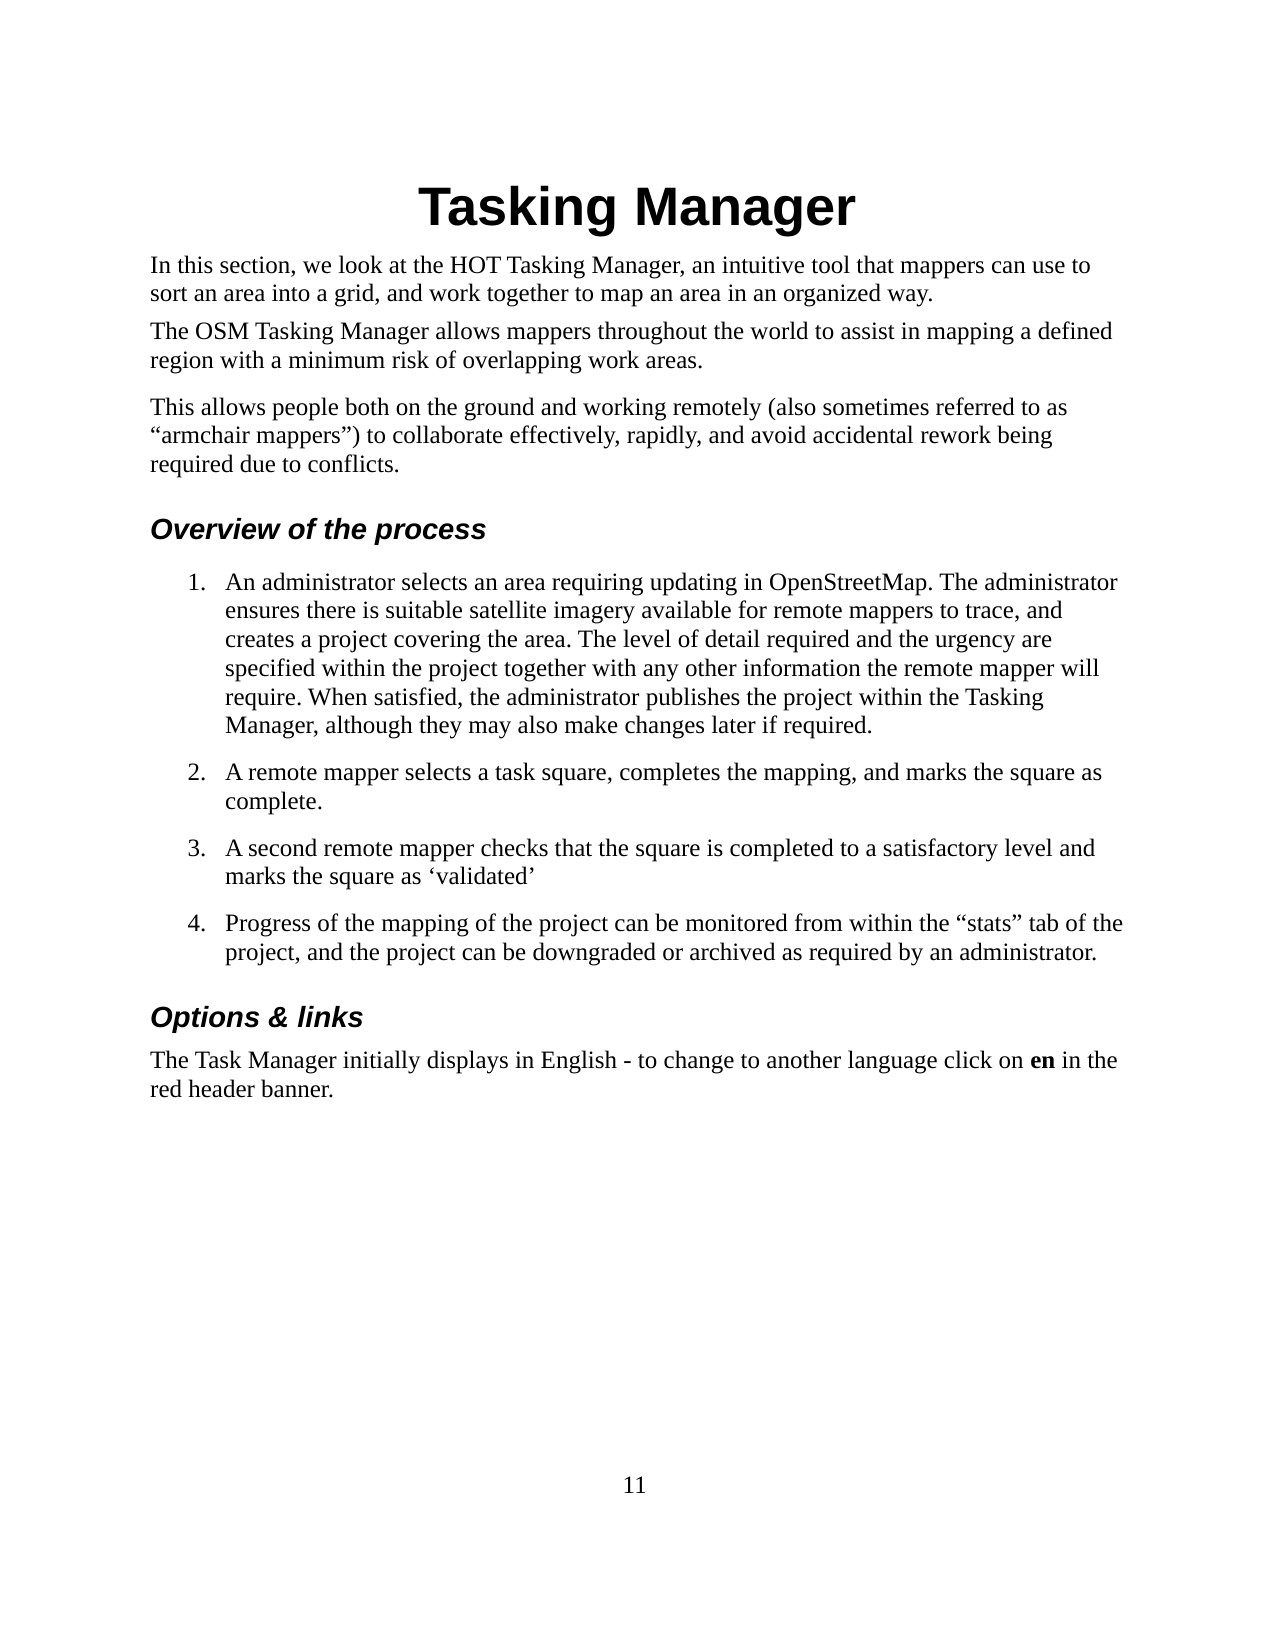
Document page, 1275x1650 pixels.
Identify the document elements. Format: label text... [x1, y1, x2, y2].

list A remote mapper selects a task square, completes the mapping, and marks the square as complete. [187, 757, 1125, 815]
subtitle Options & links [150, 999, 1125, 1033]
text The Task Manager initially displays in English - to change to another language click on en in the red header banner. [150, 1046, 1125, 1103]
list An administrator selects an area requiring updating in OpenStreetMap. The administrator ensures there is suitable satellite imagery available for remote mappers to trace, and creates a project covering the area. The level of detail required and the urgency are specified within the project together with any other information the remote mapper will require. When satisfied, the administrator publishes the project within the Tasking Manager, although they may also make changes later if required. [187, 567, 1125, 739]
text In this section, we look at the HOT Tasking Manager, an intuitive tool that mappers can use to sort an area into a grid, and work together to map an area in an organized way. [150, 250, 1125, 307]
subtitle Tasking Manager [150, 175, 1125, 237]
text The OSM Tasking Manager allows mappers throughout the world to assist in mapping a defined region with a minimum risk of overlapping work areas. [150, 316, 1125, 374]
list Progress of the mapping of the project can be monitored from within the “stats” tab of the project, and the project can be downgraded or archived as required by an administrator. [187, 908, 1125, 966]
list A second remote mapper checks that the square is completed to a satisfactory level and marks the square as ‘validated’ [187, 833, 1125, 890]
text This allows people both on the ground and working remotely (also sometimes referred to as “armchair mappers”) to collaborate effectively, rapidly, and avoid accidental rework being required due to conflicts. [150, 392, 1125, 478]
subtitle Overview of the process [150, 512, 1125, 545]
